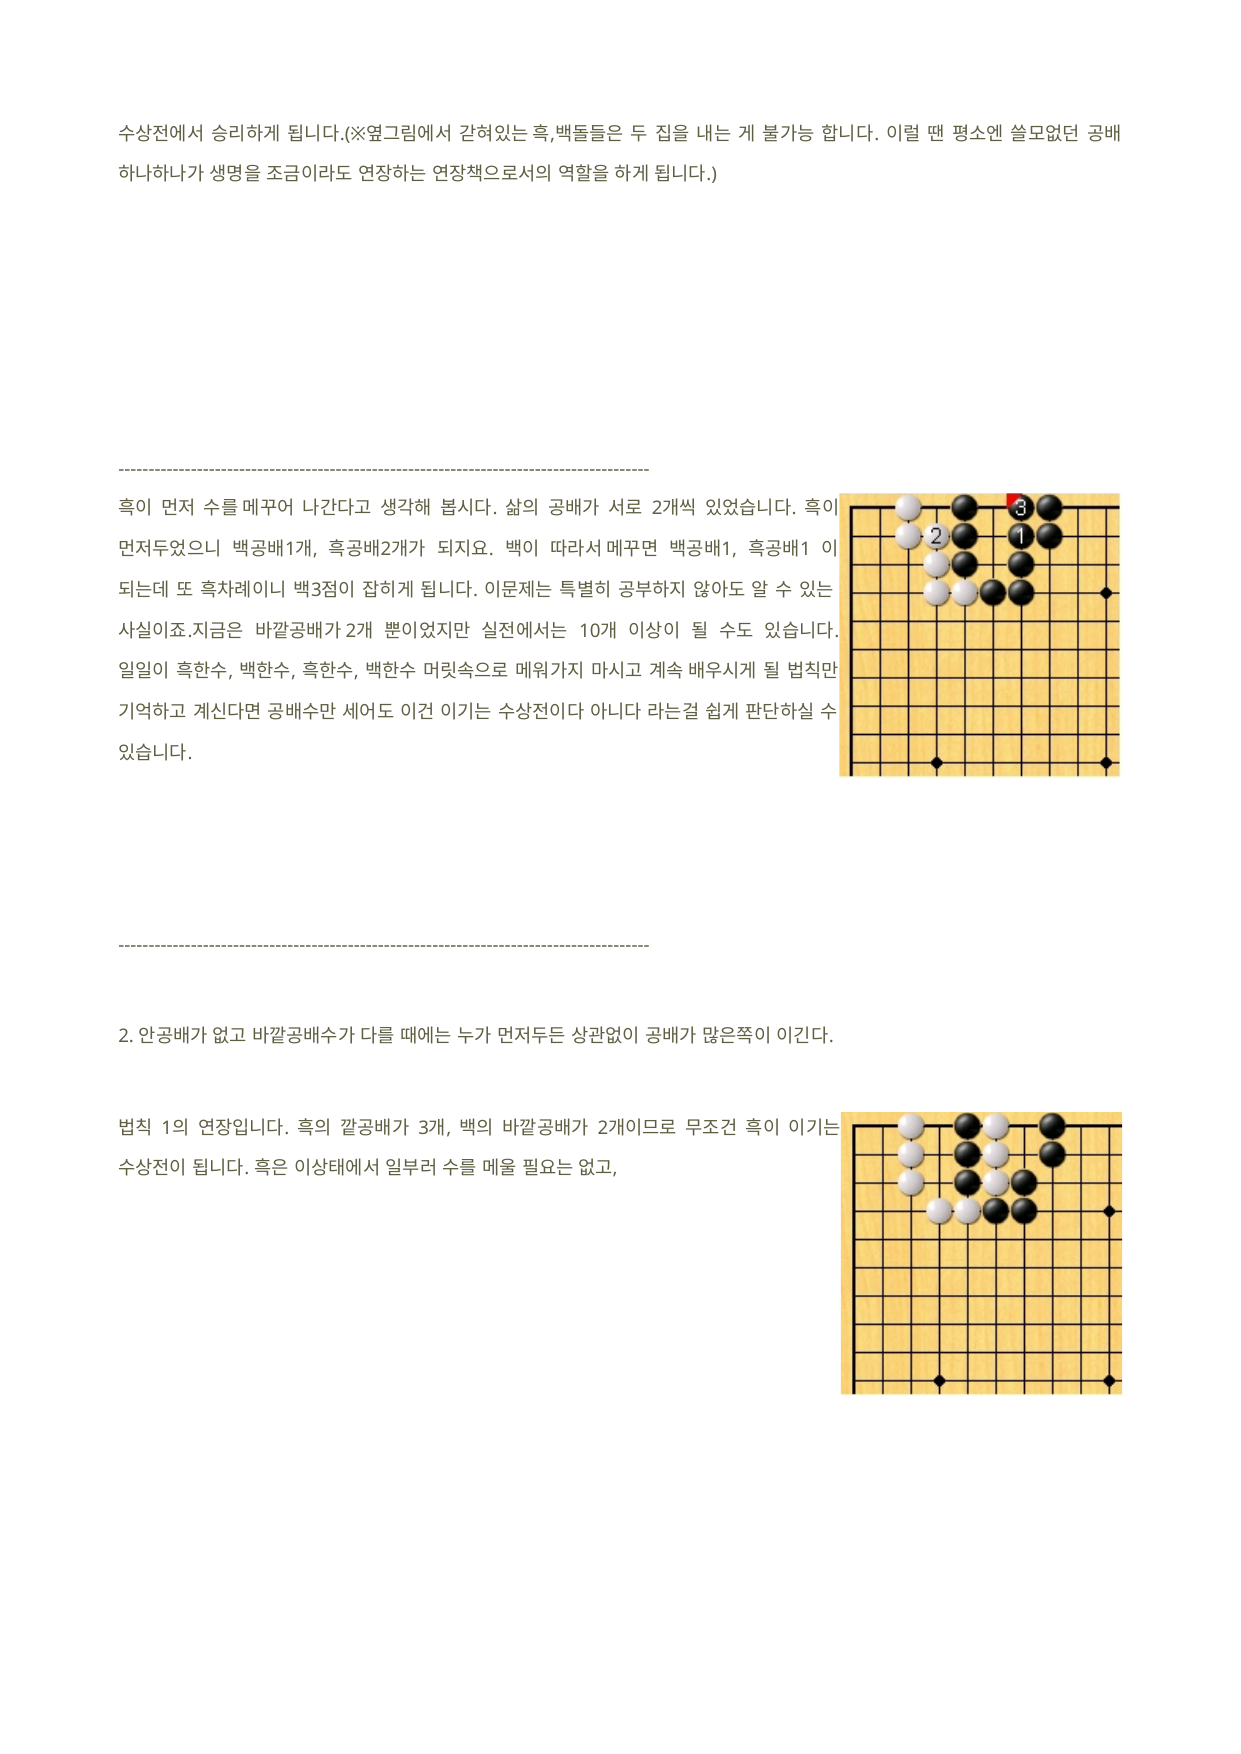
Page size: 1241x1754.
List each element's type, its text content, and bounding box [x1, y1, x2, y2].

text 수상전에서 승리하게 됩니다.(※옆그림에서 갇혀있는 흑,백돌들은 두 집을 내는 게 불가능 합니다. 이럴 땐 평소엔 쓸모없던 공배 하나하나가 생명을 조금이라도 연장하는 연장책으로서의 역할을 하게 됩니다.) [118, 118, 1122, 186]
text 흑이 먼저 수를 메꾸어 나간다고 생각해 봅시다. 삶의 공배가 서로 2개씩 있었습니다. 흑이 먼저두었으니 백공배1개, 흑공배2개가 되지요. 백이 따라서 메꾸면 백공배1, 흑공배1 이 되는데 또 흑차례이니 백3점이 잡히게 됩니다. 이문제는 특별히 공부하지 않아도 알 수 있는 사실이죠.지금은 바깥공배가 2개 뿐이었지만 실전에서는 10개 이상이 될 수도 있습니다. 일일이 흑한수, 백한수, 흑한수, 백한수 머릿속으로 메워가지 마시고 계속 배우시게 될 법칙만 기억하고 계신다면 공배수만 세어도 이건 이기는 수상전이다 아니다 라는걸 쉽게 판단하실 수 있습니다. [118, 493, 839, 764]
text ---------------------------------------------------------------------------------------- [118, 931, 1122, 957]
text ---------------------------------------------------------------------------------------- [118, 455, 1122, 480]
picture [839, 493, 1123, 778]
text 2. 안공배가 없고 바깥공배수가 다를 때에는 누가 먼저두든 상관없이 공배가 많은쪽이 이긴다. [118, 1021, 1122, 1048]
picture [840, 1112, 1123, 1396]
text 법칙 1의 연장입니다. 흑의 깥공배가 3개, 백의 바깥공배가 2개이므로 무조건 흑이 이기는 수상전이 됩니다. 흑은 이상태에서 일부러 수를 메울 필요는 없고, [118, 1112, 840, 1180]
